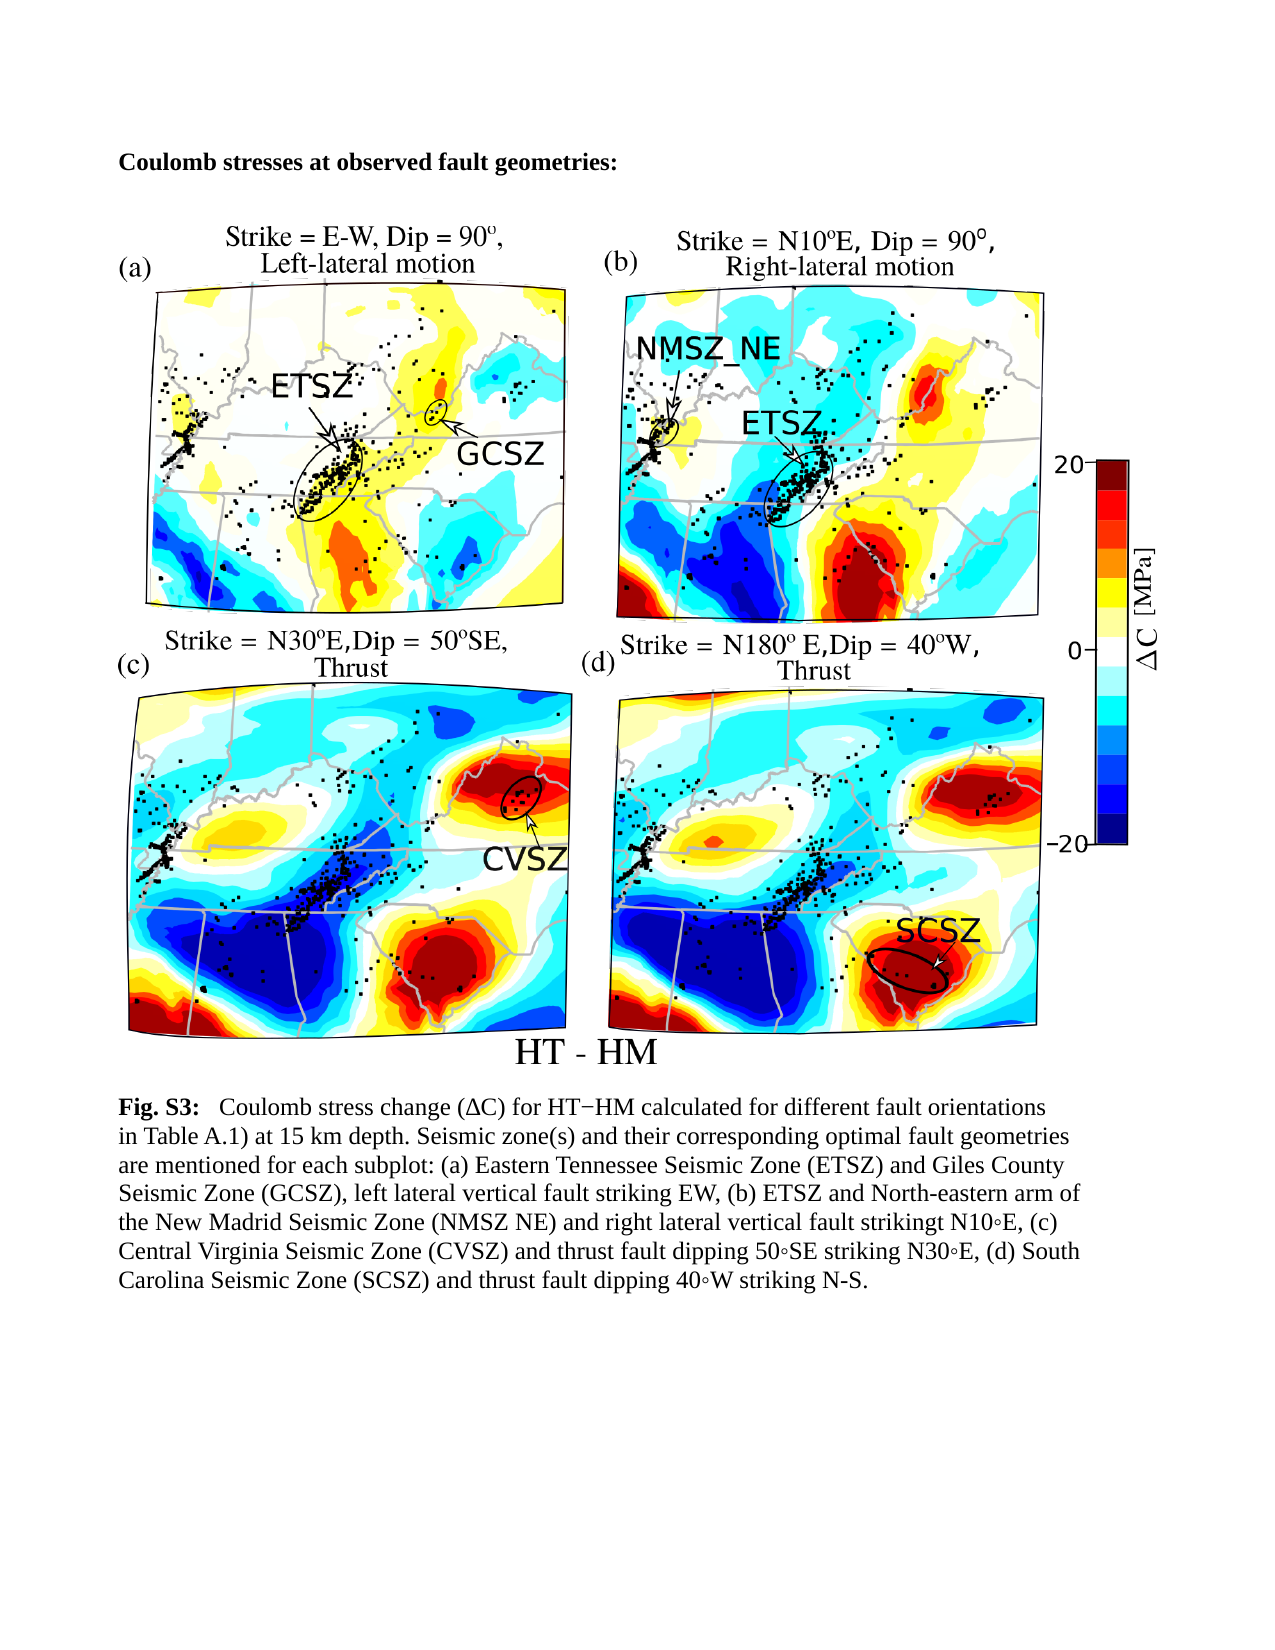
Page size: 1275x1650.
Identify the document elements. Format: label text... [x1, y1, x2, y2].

text Seismic Zone (GCSZ), left lateral vertical fault striking EW, (b) ETSZ and North-eastern arm of [118, 1178, 1157, 1207]
text Coulomb stresses at observed fault geometries: [118, 147, 1157, 176]
text Central Virginia Seismic Zone (CVSZ) and thrust fault dipping 50◦SE striking N30◦E, (d) South [118, 1236, 1157, 1265]
picture [118, 226, 1157, 1064]
text the New Madrid Seismic Zone (NMSZ NE) and right lateral vertical fault strikingt N10◦E, (c) [118, 1207, 1157, 1236]
text Carolina Seismic Zone (SCSZ) and thrust fault dipping 40◦W striking N-S. [118, 1265, 1157, 1293]
text in Table A.1) at 15 km depth. Seismic zone(s) and their corresponding optimal fault geometries [118, 1121, 1157, 1150]
text are mentioned for each subplot: (a) Eastern Tennessee Seismic Zone (ETSZ) and Giles County [118, 1150, 1157, 1178]
text Fig. S3: Coulomb stress change (∆C) for HT−HM calculated for different fault orientations [118, 1092, 1157, 1121]
